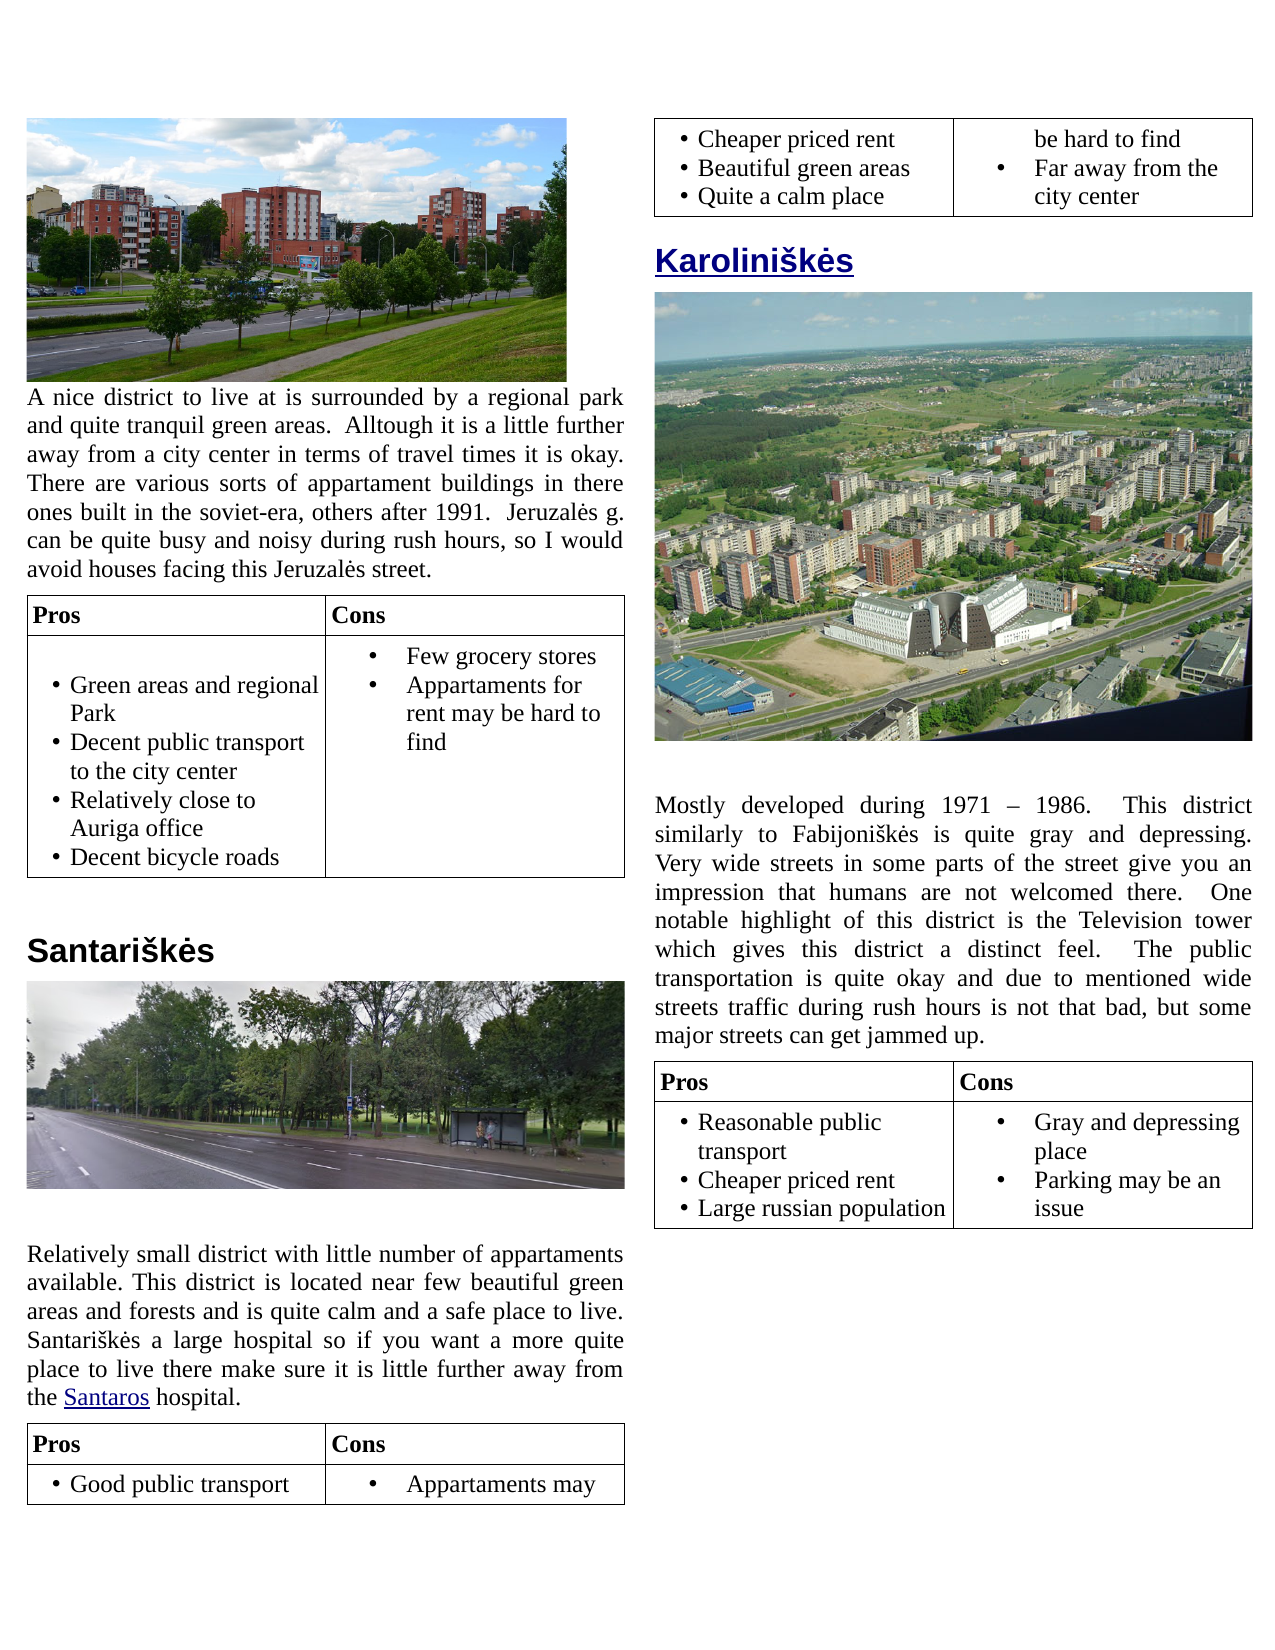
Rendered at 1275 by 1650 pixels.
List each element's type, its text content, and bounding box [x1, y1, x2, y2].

subtitle Karoliniškės [654, 241, 1252, 280]
table_cell Appartaments may be hard to find Far away from the city center [954, 119, 1252, 216]
table_cell Few grocery stores Appartaments for rent may be hard to find [326, 636, 624, 877]
table_cell Good public transport Cheaper priced rent Beautiful green areas Quite a calm place [28, 1465, 325, 1504]
table_cell Reasonable public transport Cheaper priced rent Large russian population [655, 1102, 953, 1228]
picture [654, 292, 1253, 741]
table_header Cons [954, 1062, 1252, 1101]
picture [26, 981, 625, 1189]
text Mostly developed during 1971 – 1986. This district similarly to Fabijoniškės is quite gray and depressing. Very wide streets in some parts of the street give you an impression that humans are not welcomed there. One notable highlight of this district is the Television tower which gives this district a distinct feel. The public transportation is quite okay and due to mentioned wide streets traffic during rush hours is not that bad, but some major streets can get jammed up. [654, 790, 1252, 1049]
text Relatively small district with little number of appartaments available. This district is located near few beautiful green areas and forests and is quite calm and a safe place to live. Santariškės a large hospital so if you want a more quite place to live there make sure it is little further away from the Santaros hospital. [27, 1239, 624, 1411]
text A nice district to live at is surrounded by a regional park and quite tranquil green areas. Alltough it is a little further away from a city center in terms of travel times it is okay. There are various sorts of appartament buildings in there ones built in the soviet-era, others after 1991. Jeruzalės g. can be quite busy and noisy during rush hours, so I would avoid houses facing this Jeruzalės street. [27, 118, 624, 583]
table_cell Good public transport Cheaper priced rent Beautiful green areas Quite a calm place [655, 119, 953, 216]
table_header Pros [28, 596, 325, 635]
subtitle Santariškės [27, 931, 624, 969]
table_cell Gray and depressing place Parking may be an issue [954, 1102, 1252, 1228]
table_header Cons [326, 596, 624, 635]
table_header Pros [655, 1062, 953, 1101]
picture [26, 118, 567, 382]
table_header Pros [28, 1424, 325, 1463]
table_header Cons [326, 1424, 624, 1463]
table_cell Appartaments may be hard to find Far away from the city center [326, 1465, 624, 1504]
table_cell Green areas and regional Park Decent public transport to the city center Relatively close to Auriga office Decent bicycle roads [28, 636, 325, 877]
